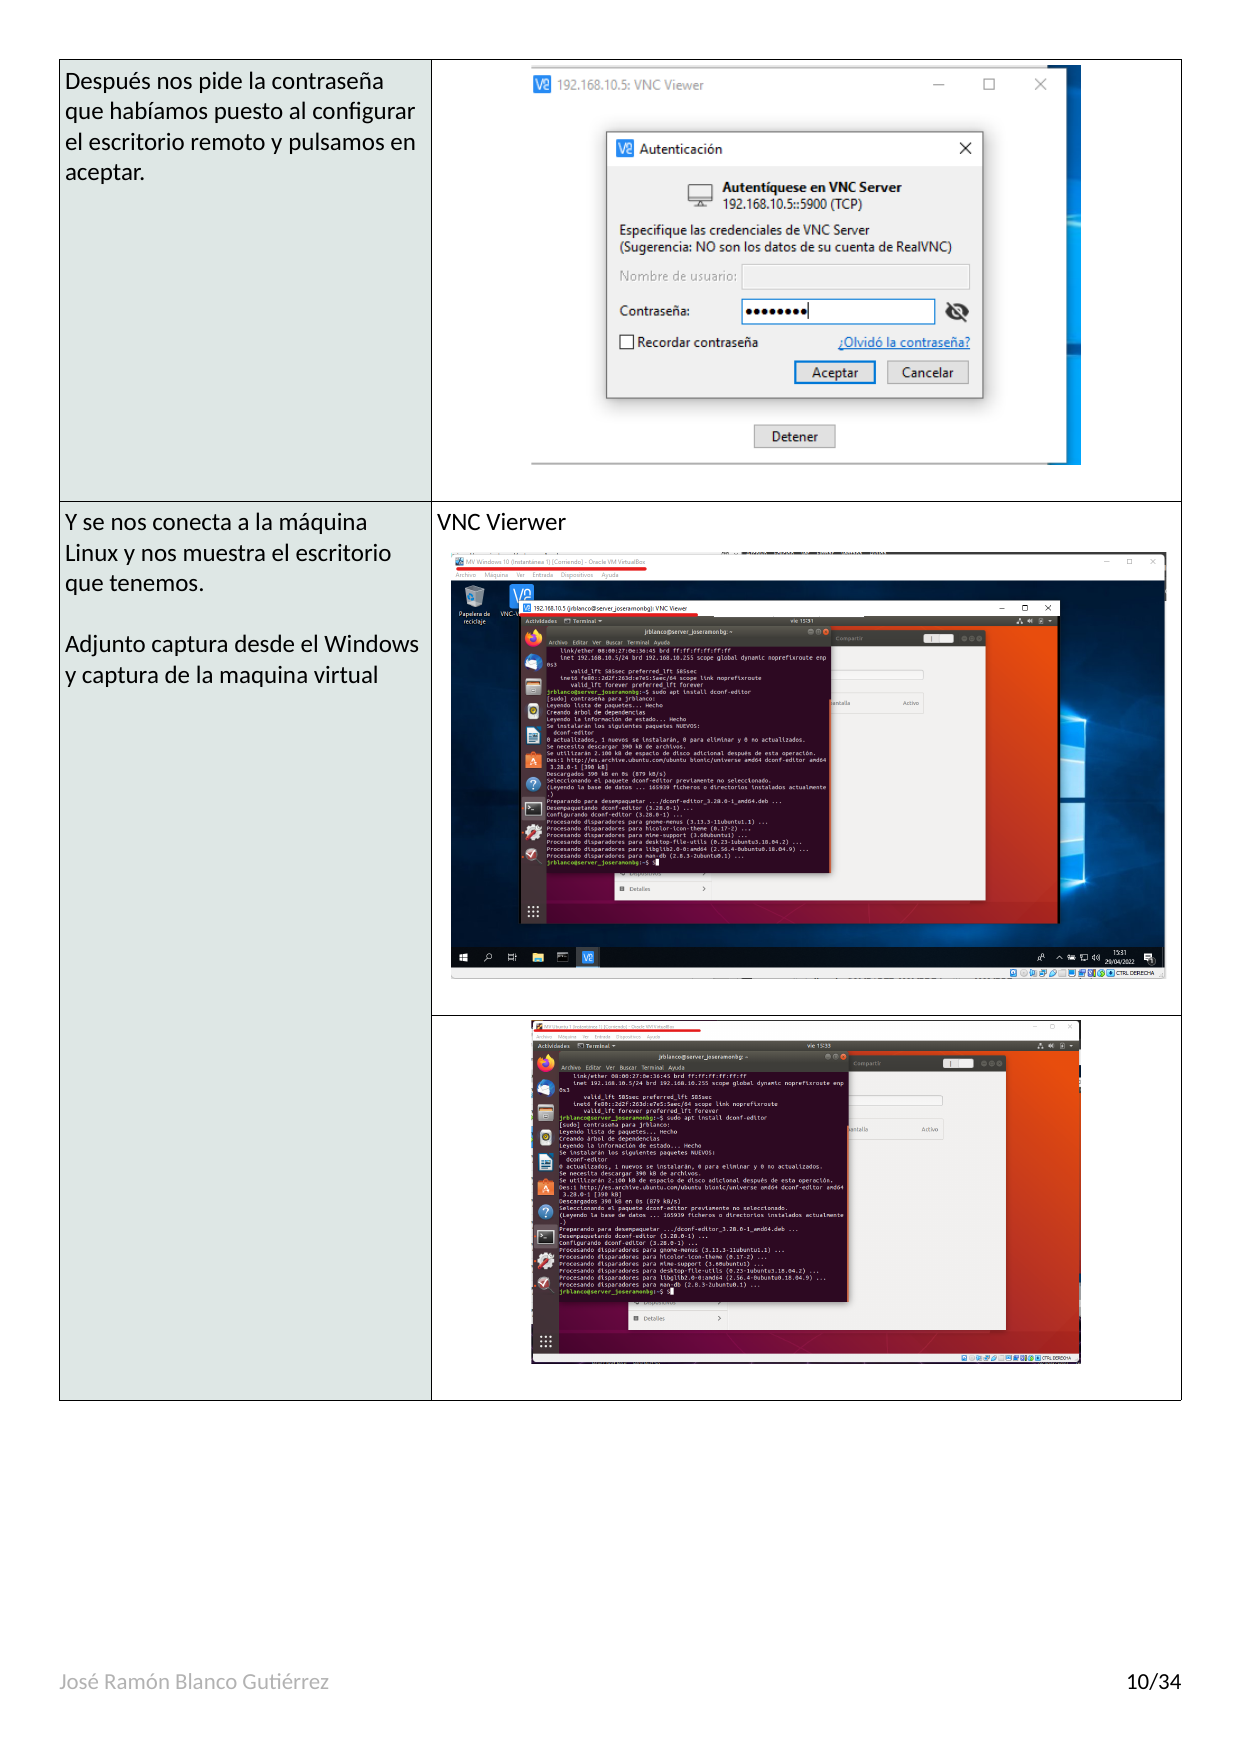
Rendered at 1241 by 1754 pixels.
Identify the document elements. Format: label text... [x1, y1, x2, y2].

picture [451, 552, 1167, 979]
table_cell Después nos pide la contraseña que habíamos puesto al configurar el escritorio remoto y pulsamos en aceptar. [60, 60, 431, 501]
table_cell Y se nos conecta a la máquina Linux y nos muestra el escritorio que tenemos. Adjunto captura desde el Windows y captura de la maquina virtual [60, 502, 431, 1400]
picture [531, 1020, 1081, 1364]
picture [531, 65, 1081, 465]
table_cell VNC Vierwer [432, 502, 1181, 1015]
table_cell [432, 60, 1181, 501]
table_cell [432, 1016, 1181, 1400]
